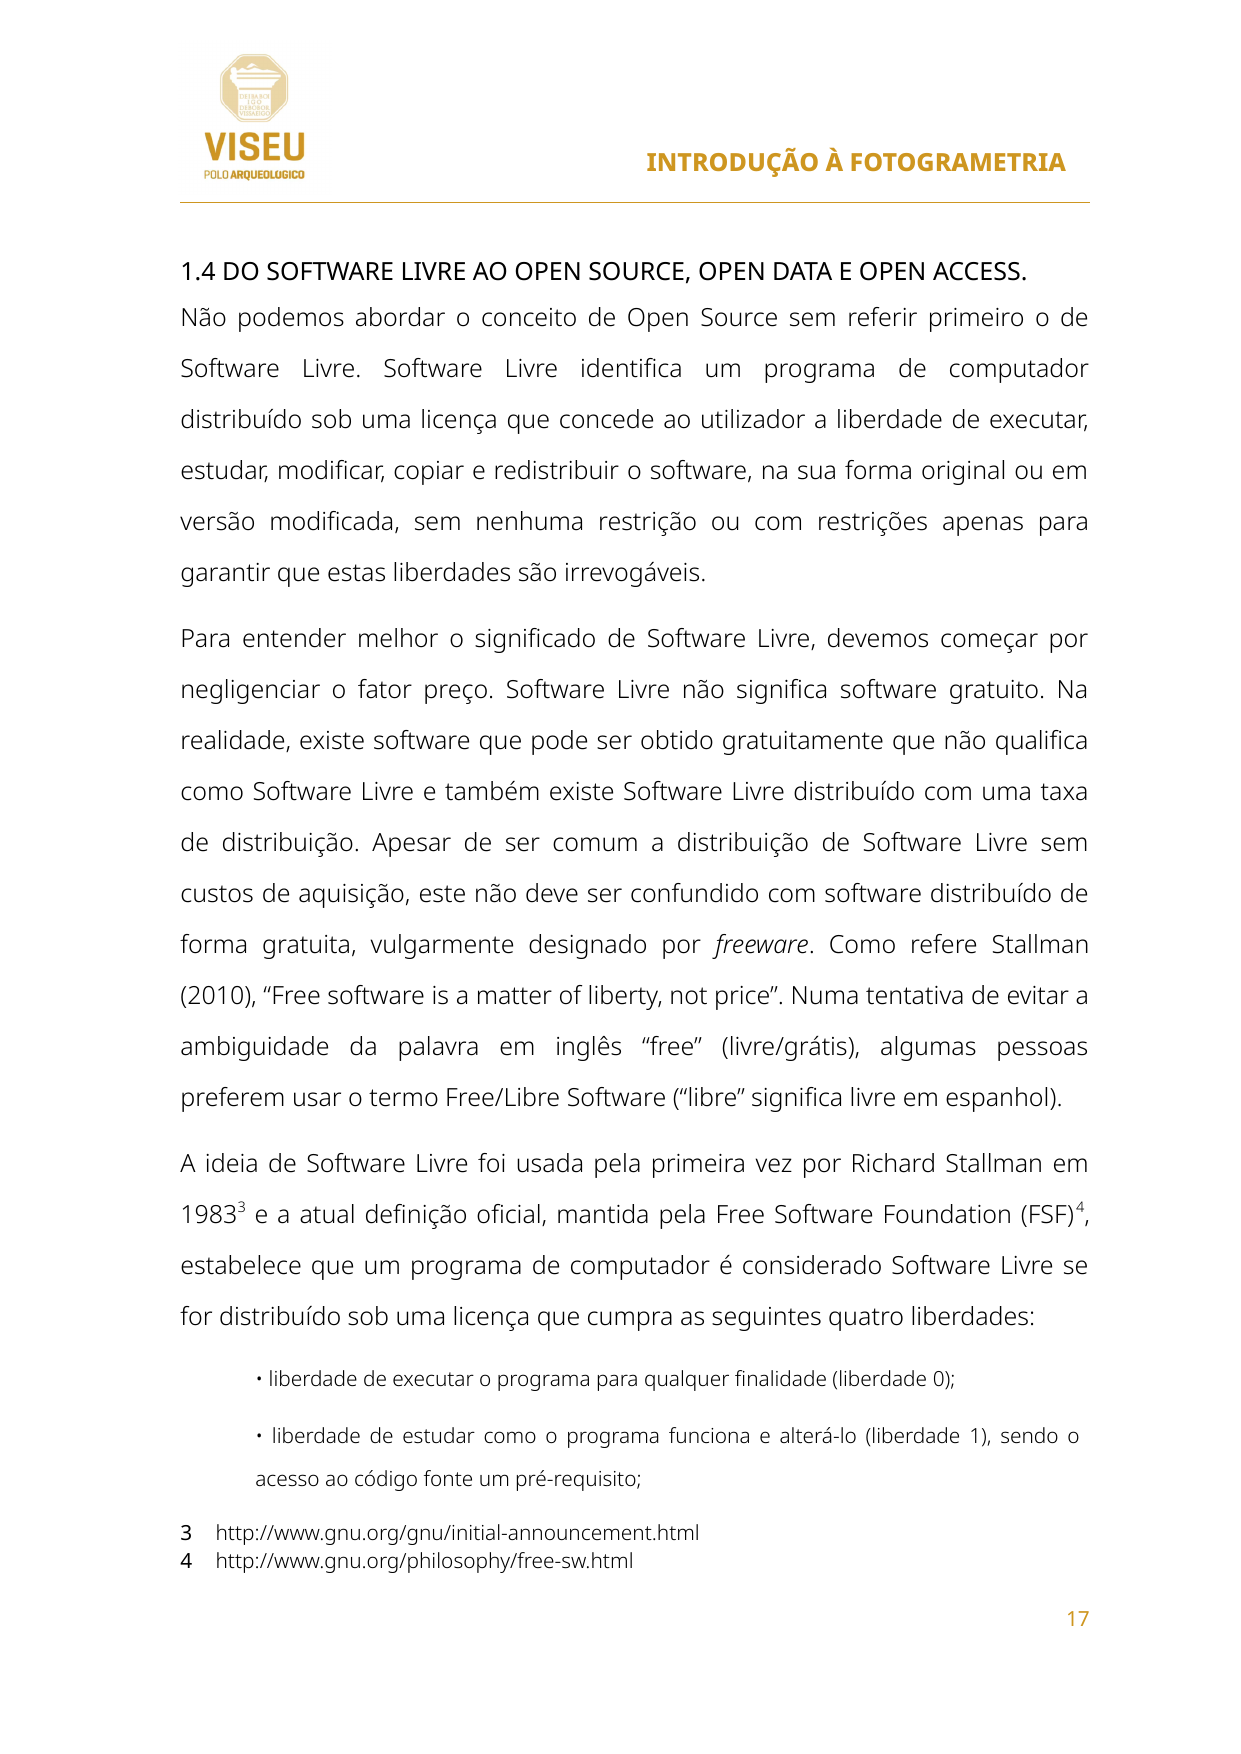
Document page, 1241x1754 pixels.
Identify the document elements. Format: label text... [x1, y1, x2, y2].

text A ideia de Software Livre foi usada pela primeira vez por Richard Stallman em 1983 e a atual definição oficial, mantida pela Free Software Foundation (FSF), estabelece que um programa de computador é considerado Software Livre se for distribuído sob uma licença que cumpra as seguintes quatro liberdades: [180, 1146, 1090, 1333]
text http://www.gnu.org/gnu/initial-announcement.html [180, 1518, 1090, 1547]
text http://www.gnu.org/philosophy/free-sw.html [180, 1547, 1090, 1575]
subtitle 1.4 Do Software Livre ao Open Source, Open Data e Open Access. [180, 253, 1090, 287]
text Não podemos abordar o conceito de Open Source sem referir primeiro o de Software Livre. Software Livre identifica um programa de computador distribuído sob uma licença que concede ao utilizador a liberdade de executar, estudar, modificar, copiar e redistribuir o software, na sua forma original ou em versão modificada, sem nenhuma restrição ou com restrições apenas para garantir que estas liberdades são irrevogáveis. [180, 300, 1090, 589]
text • liberdade de executar o programa para qualquer finalidade (liberdade 0); [180, 1364, 1090, 1393]
text Para entender melhor o significado de Software Livre, devemos começar por negligenciar o fator preço. Software Livre não significa software gratuito. Na realidade, existe software que pode ser obtido gratuitamente que não qualifica como Software Livre e também existe Software Livre distribuído com uma taxa de distribuição. Apesar de ser comum a distribuição de Software Livre sem custos de aquisição, este não deve ser confundido com software distribuído de forma gratuita, vulgarmente designado por freeware. Como refere Stallman (2010), “Free software is a matter of liberty, not price”. Numa tentativa de evitar a ambiguidade da palavra em inglês “free” (livre/grátis), algumas pessoas preferem usar o termo Free/Libre Software (“libre” significa livre em espanhol). [180, 621, 1090, 1114]
text • liberdade de estudar como o programa funciona e alterá-lo (liberdade 1), sendo o acesso ao código fonte um pré-requisito; [180, 1422, 1090, 1493]
